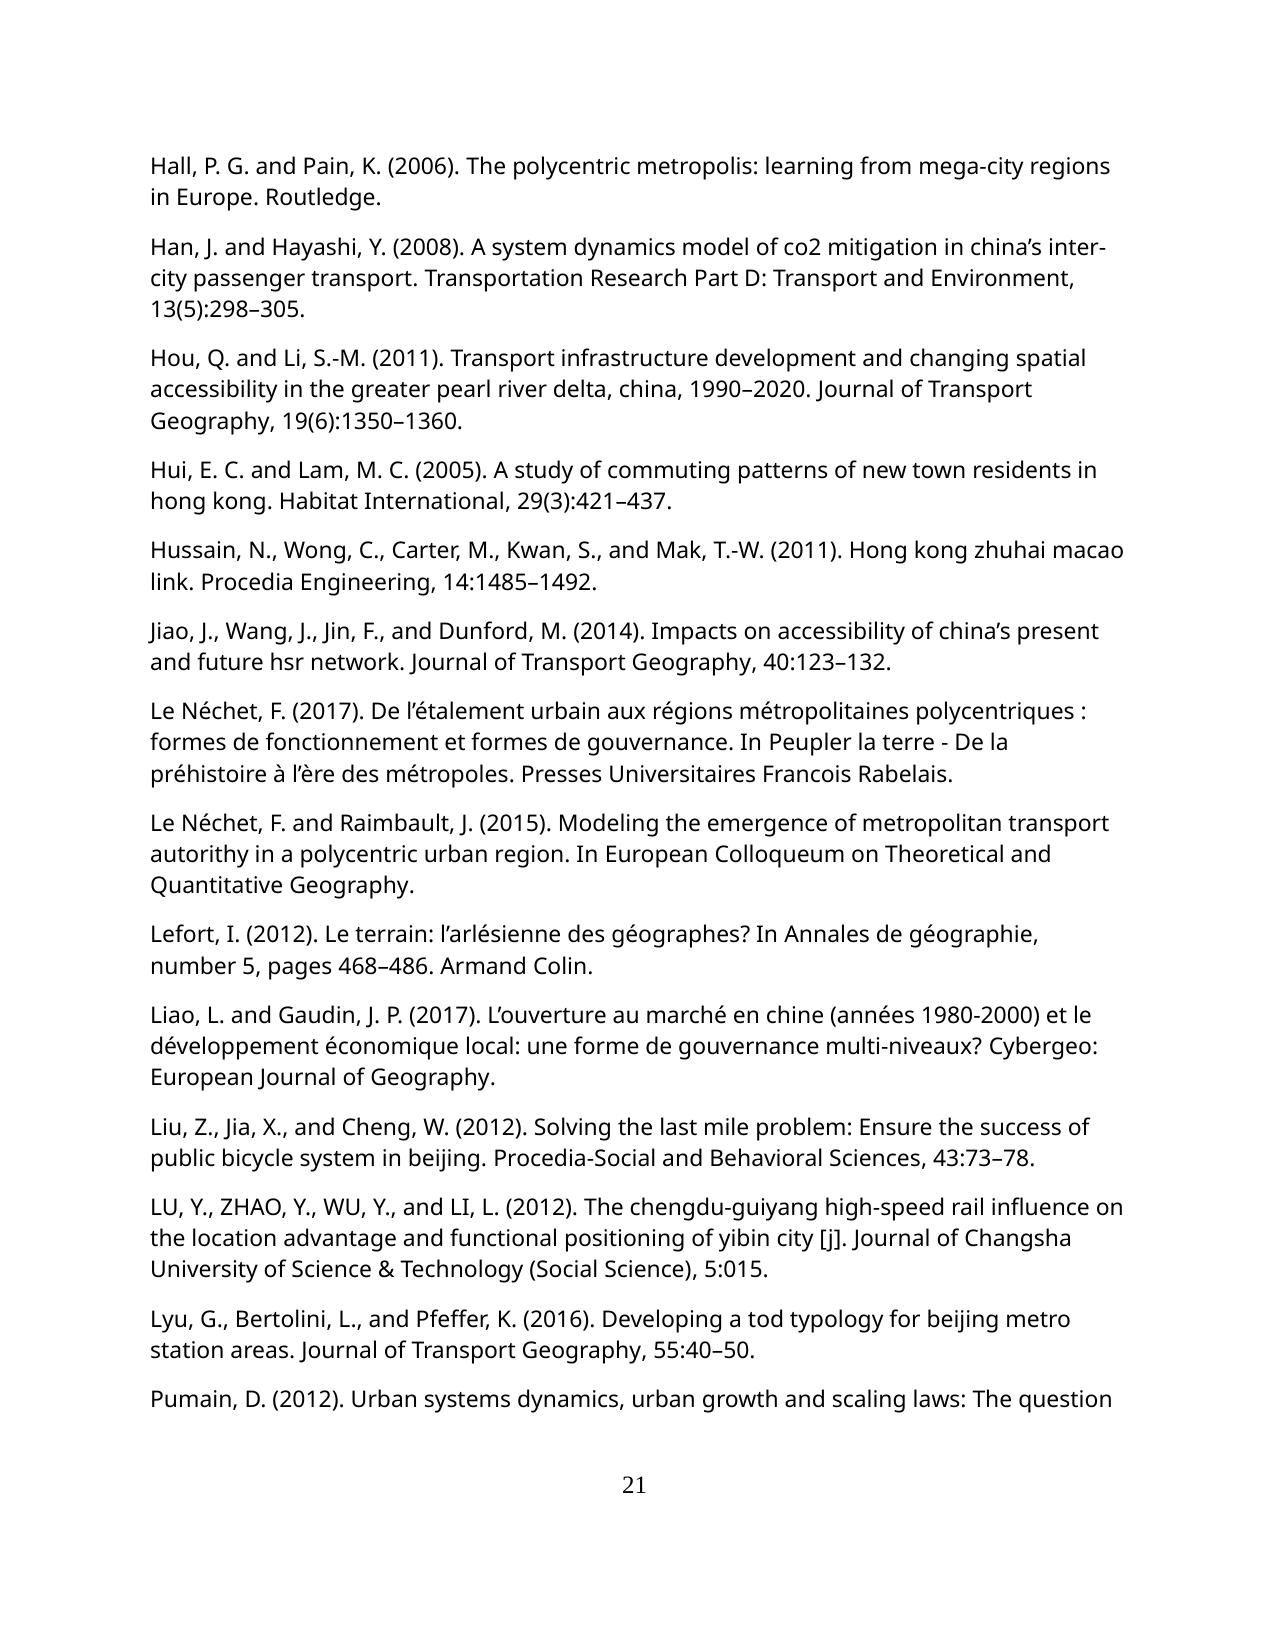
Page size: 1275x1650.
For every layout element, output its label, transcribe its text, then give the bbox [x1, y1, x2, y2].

text Le Néchet, F. and Raimbault, J. (2015). Modeling the emergence of metropolitan transport autorithy in a polycentric urban region. In European Colloqueum on Theoretical and Quantitative Geography. [150, 807, 1125, 900]
text Pumain, D. (2012). Urban systems dynamics, urban growth and scaling laws: The question [150, 1383, 1125, 1414]
text Jiao, J., Wang, J., Jin, F., and Dunford, M. (2014). Impacts on accessibility of china’s present and future hsr network. Journal of Transport Geography, 40:123–132. [150, 614, 1125, 677]
text Lefort, I. (2012). Le terrain: l’arlésienne des géographes? In Annales de géographie, number 5, pages 468–486. Armand Colin. [150, 918, 1125, 981]
text Hussain, N., Wong, C., Carter, M., Kwan, S., and Mak, T.-W. (2011). Hong kong zhuhai macao link. Procedia Engineering, 14:1485–1492. [150, 534, 1125, 597]
text Hall, P. G. and Pain, K. (2006). The polycentric metropolis: learning from mega-city regions in Europe. Routledge. [150, 150, 1125, 212]
text Hou, Q. and Li, S.-M. (2011). Transport infrastructure development and changing spatial accessibility in the greater pearl river delta, china, 1990–2020. Journal of Transport Geography, 19(6):1350–1360. [150, 342, 1125, 436]
text Liu, Z., Jia, X., and Cheng, W. (2012). Solving the last mile problem: Ensure the success of public bicycle system in beijing. Procedia-Social and Behavioral Sciences, 43:73–78. [150, 1110, 1125, 1173]
text Hui, E. C. and Lam, M. C. (2005). A study of commuting patterns of new town residents in hong kong. Habitat International, 29(3):421–437. [150, 454, 1125, 516]
text Lyu, G., Bertolini, L., and Pfeffer, K. (2016). Developing a tod typology for beijing metro station areas. Journal of Transport Geography, 55:40–50. [150, 1302, 1125, 1365]
text Han, J. and Hayashi, Y. (2008). A system dynamics model of co2 mitigation in china’s inter-city passenger transport. Transportation Research Part D: Transport and Environment, 13(5):298–305. [150, 230, 1125, 324]
text LU, Y., ZHAO, Y., WU, Y., and LI, L. (2012). The chengdu-guiyang high-speed rail influence on the location advantage and functional positioning of yibin city [j]. Journal of Changsha University of Science & Technology (Social Science), 5:015. [150, 1191, 1125, 1284]
text Liao, L. and Gaudin, J. P. (2017). L’ouverture au marché en chine (années 1980-2000) et le développement économique local: une forme de gouvernance multi-niveaux? Cybergeo: European Journal of Geography. [150, 999, 1125, 1092]
text Le Néchet, F. (2017). De l’étalement urbain aux régions métropolitaines polycentriques : formes de fonctionnement et formes de gouvernance. In Peupler la terre - De la préhistoire à l’ère des métropoles. Presses Universitaires Francois Rabelais. [150, 695, 1125, 789]
